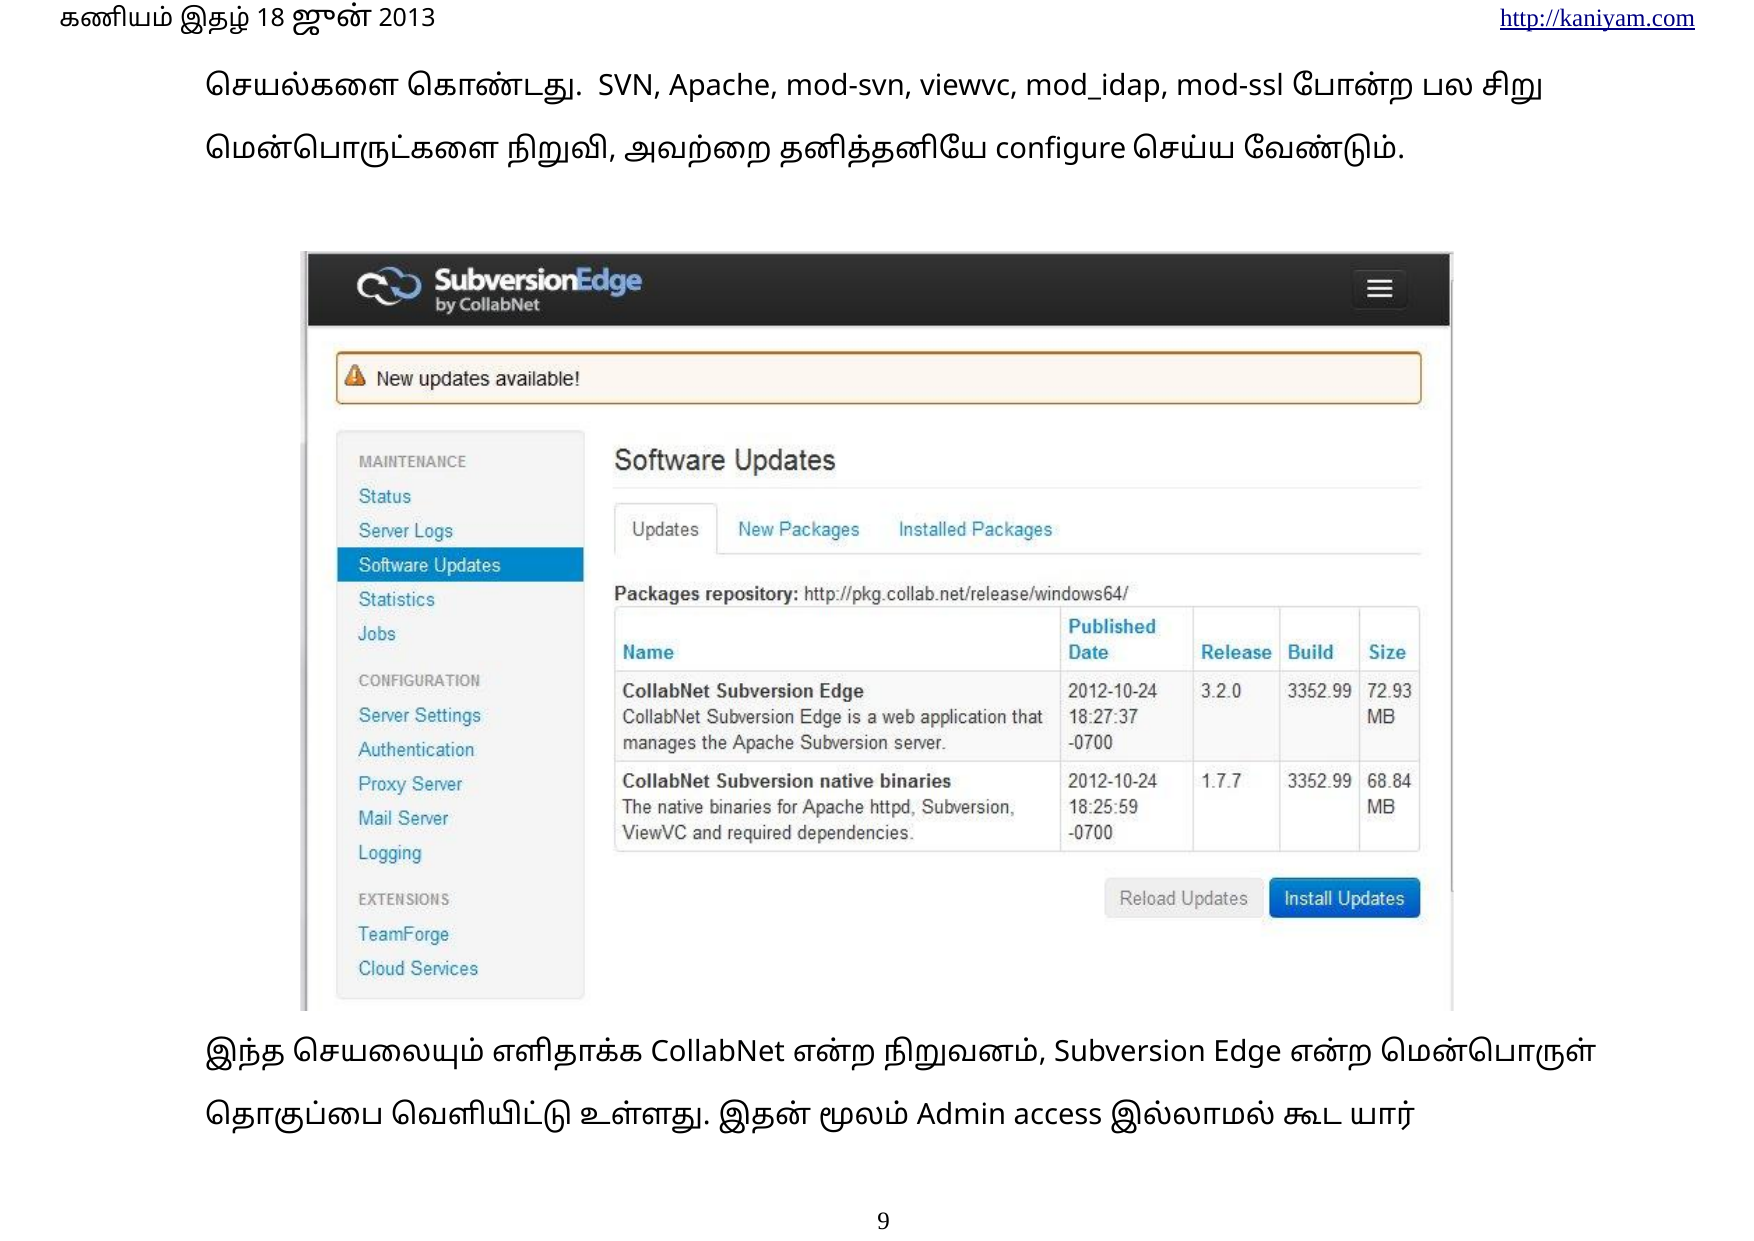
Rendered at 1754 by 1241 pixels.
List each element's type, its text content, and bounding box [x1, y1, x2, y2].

picture [300, 251, 1454, 1011]
text செயல்களை கொண்டது. SVN, Apache, mod-svn, viewvc, mod_idap, mod-ssl போன்ற பல சிறு மென்பொருட்களை நிறுவி, அவற்றை தனித்தனியே configureசெய்ய வேண்டும். [205, 64, 1695, 170]
text இந்த செயலையும் எளிதாக்க CollabNet என்ற நிறுவனம், Subversion Edge என்ற மென்பொருள் தொகுப்பை வெளியிட்டு உள்ளது. இதன் மூலம் Admin access இல்லாமல் கூட யார் [205, 251, 1695, 1136]
